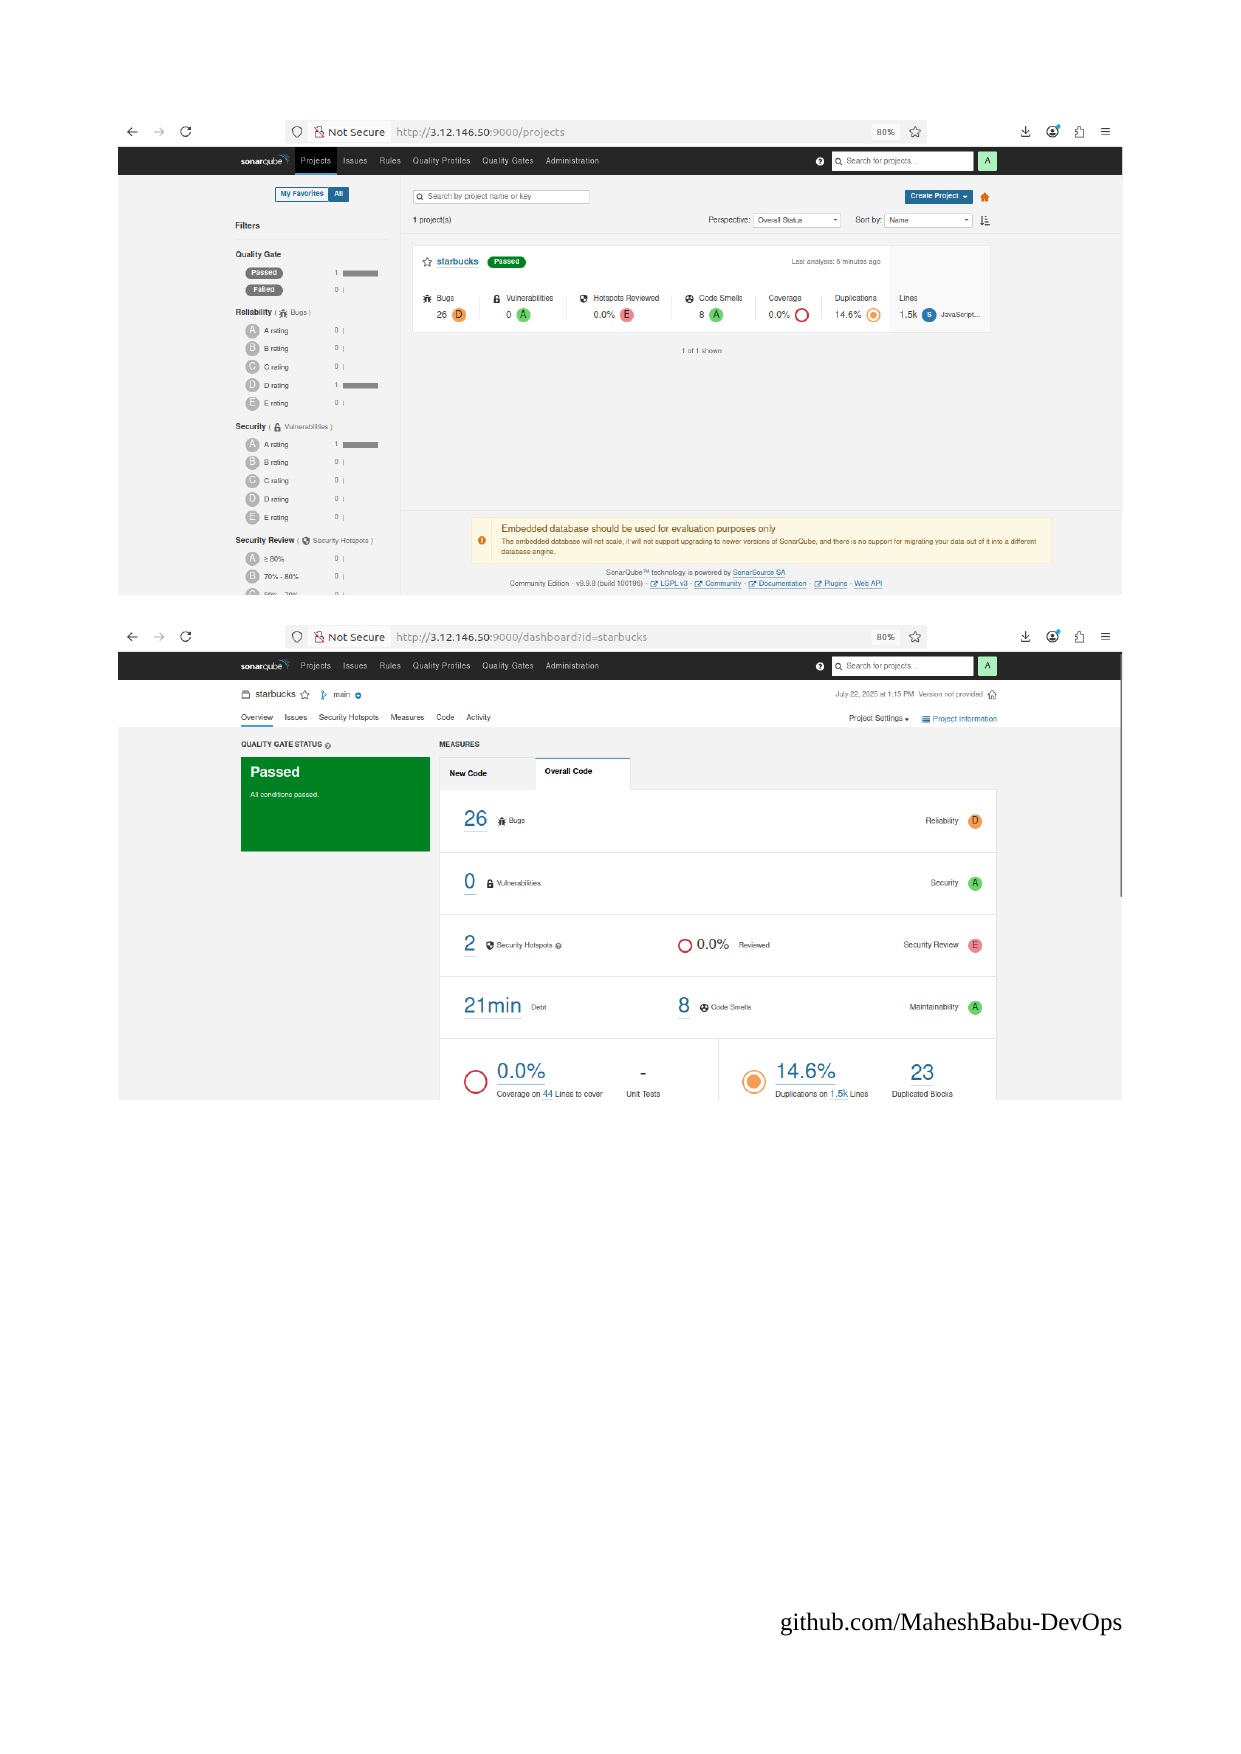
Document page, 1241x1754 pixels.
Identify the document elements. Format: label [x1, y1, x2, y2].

picture [118, 118, 1123, 595]
picture [118, 623, 1123, 1100]
